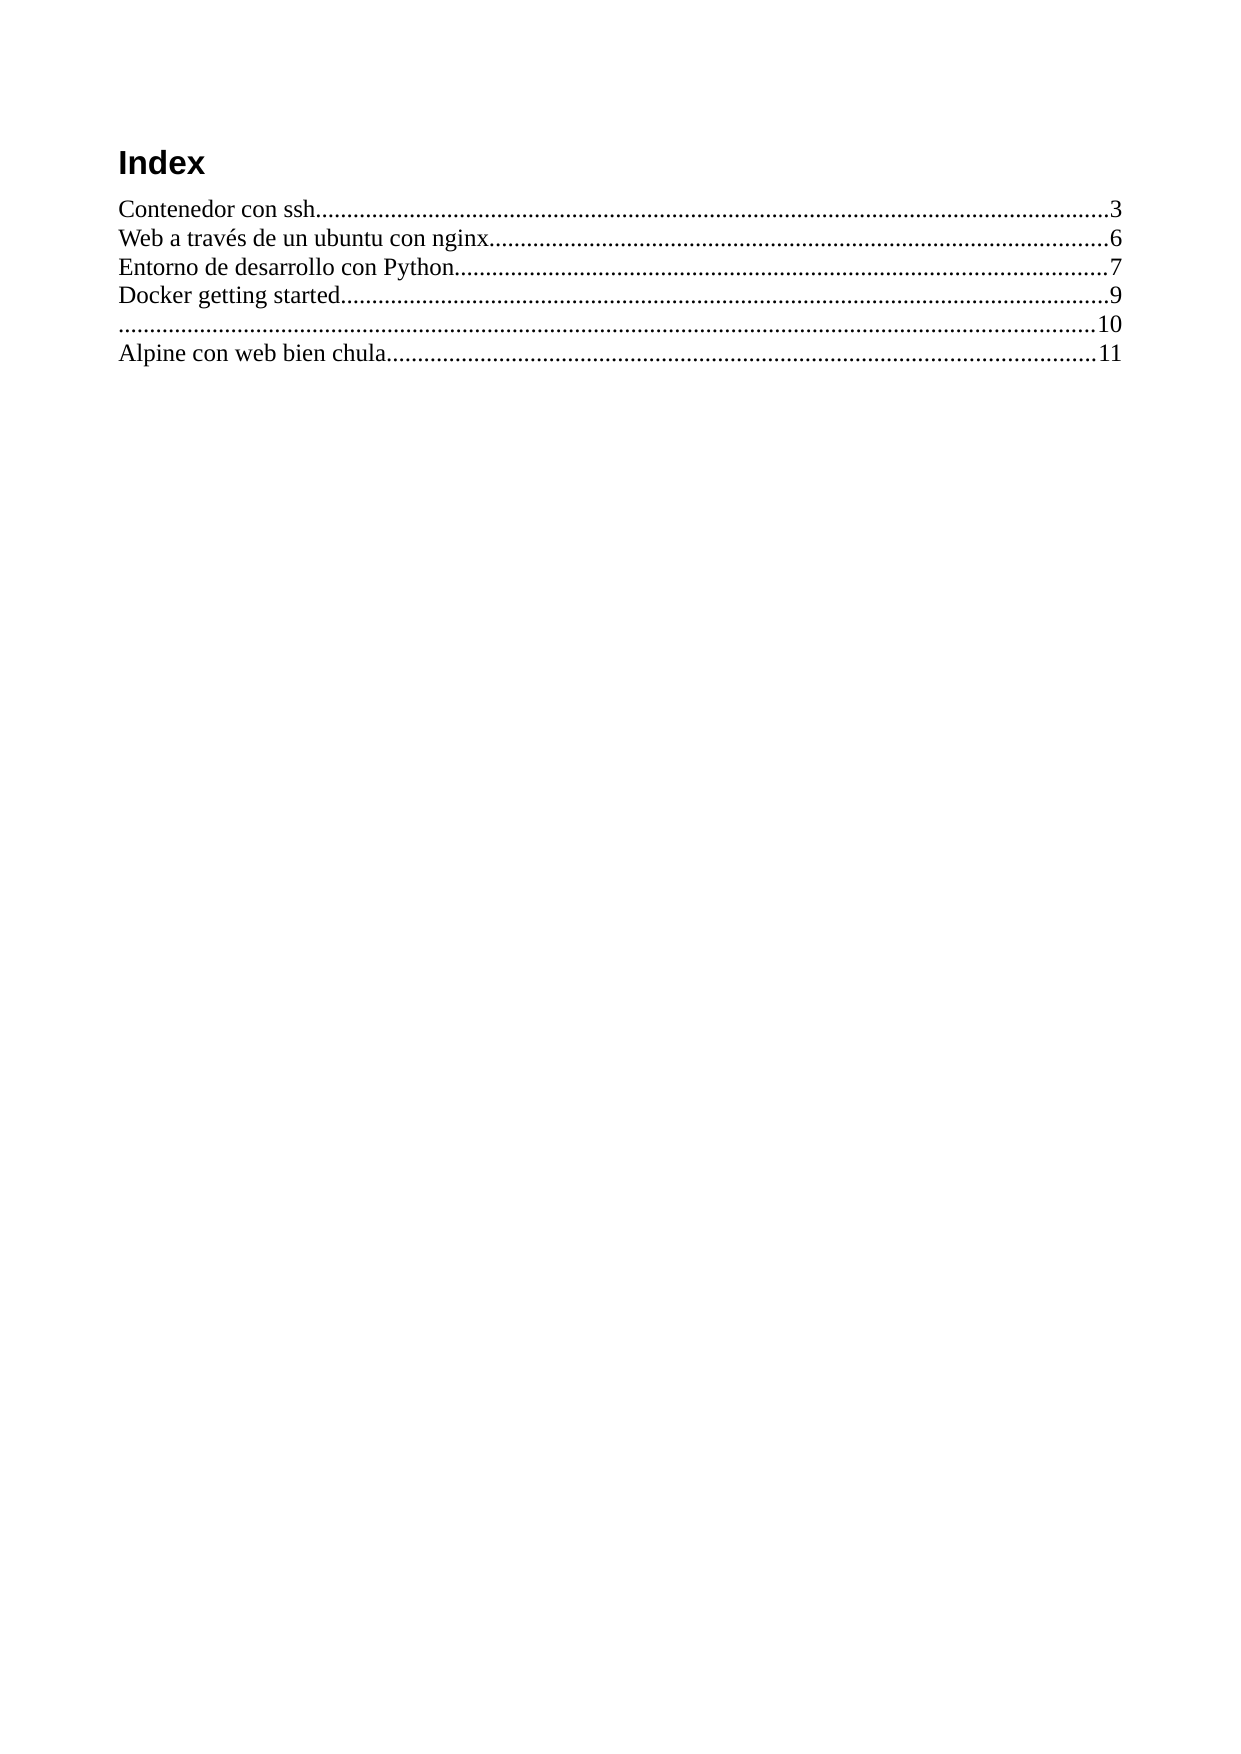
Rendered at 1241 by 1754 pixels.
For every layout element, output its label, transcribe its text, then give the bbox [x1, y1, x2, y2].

text 10 [118, 309, 1122, 338]
text Contenedor con ssh 3 [118, 194, 1122, 223]
text Entorno de desarrollo con Python 7 [118, 252, 1122, 280]
text Alpine con web bien chula 11 [118, 338, 1122, 367]
text Web a través de un ubuntu con nginx 6 [118, 223, 1122, 252]
subtitle Index [118, 143, 1122, 182]
text Docker getting started 9 [118, 280, 1122, 309]
